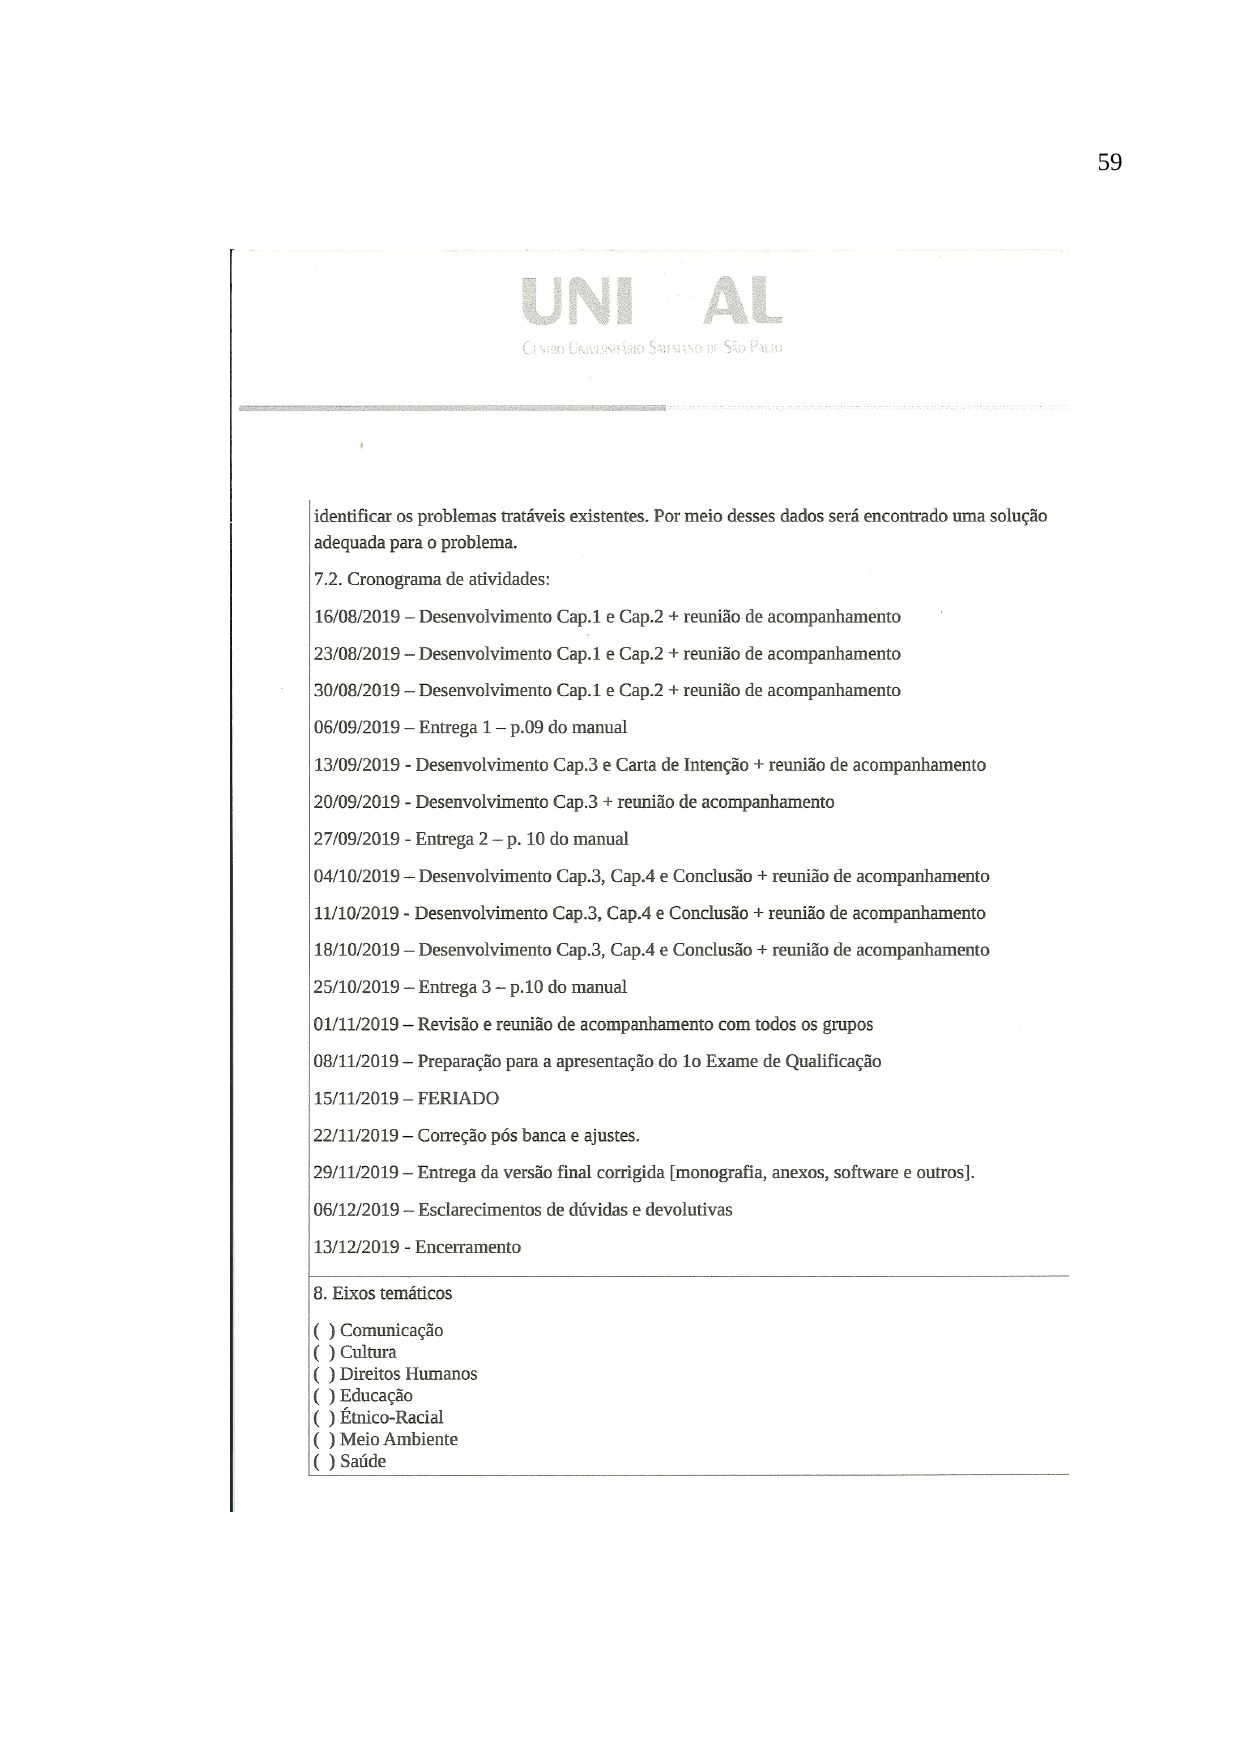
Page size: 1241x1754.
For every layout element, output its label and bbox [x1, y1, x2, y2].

picture [230, 249, 1070, 1512]
